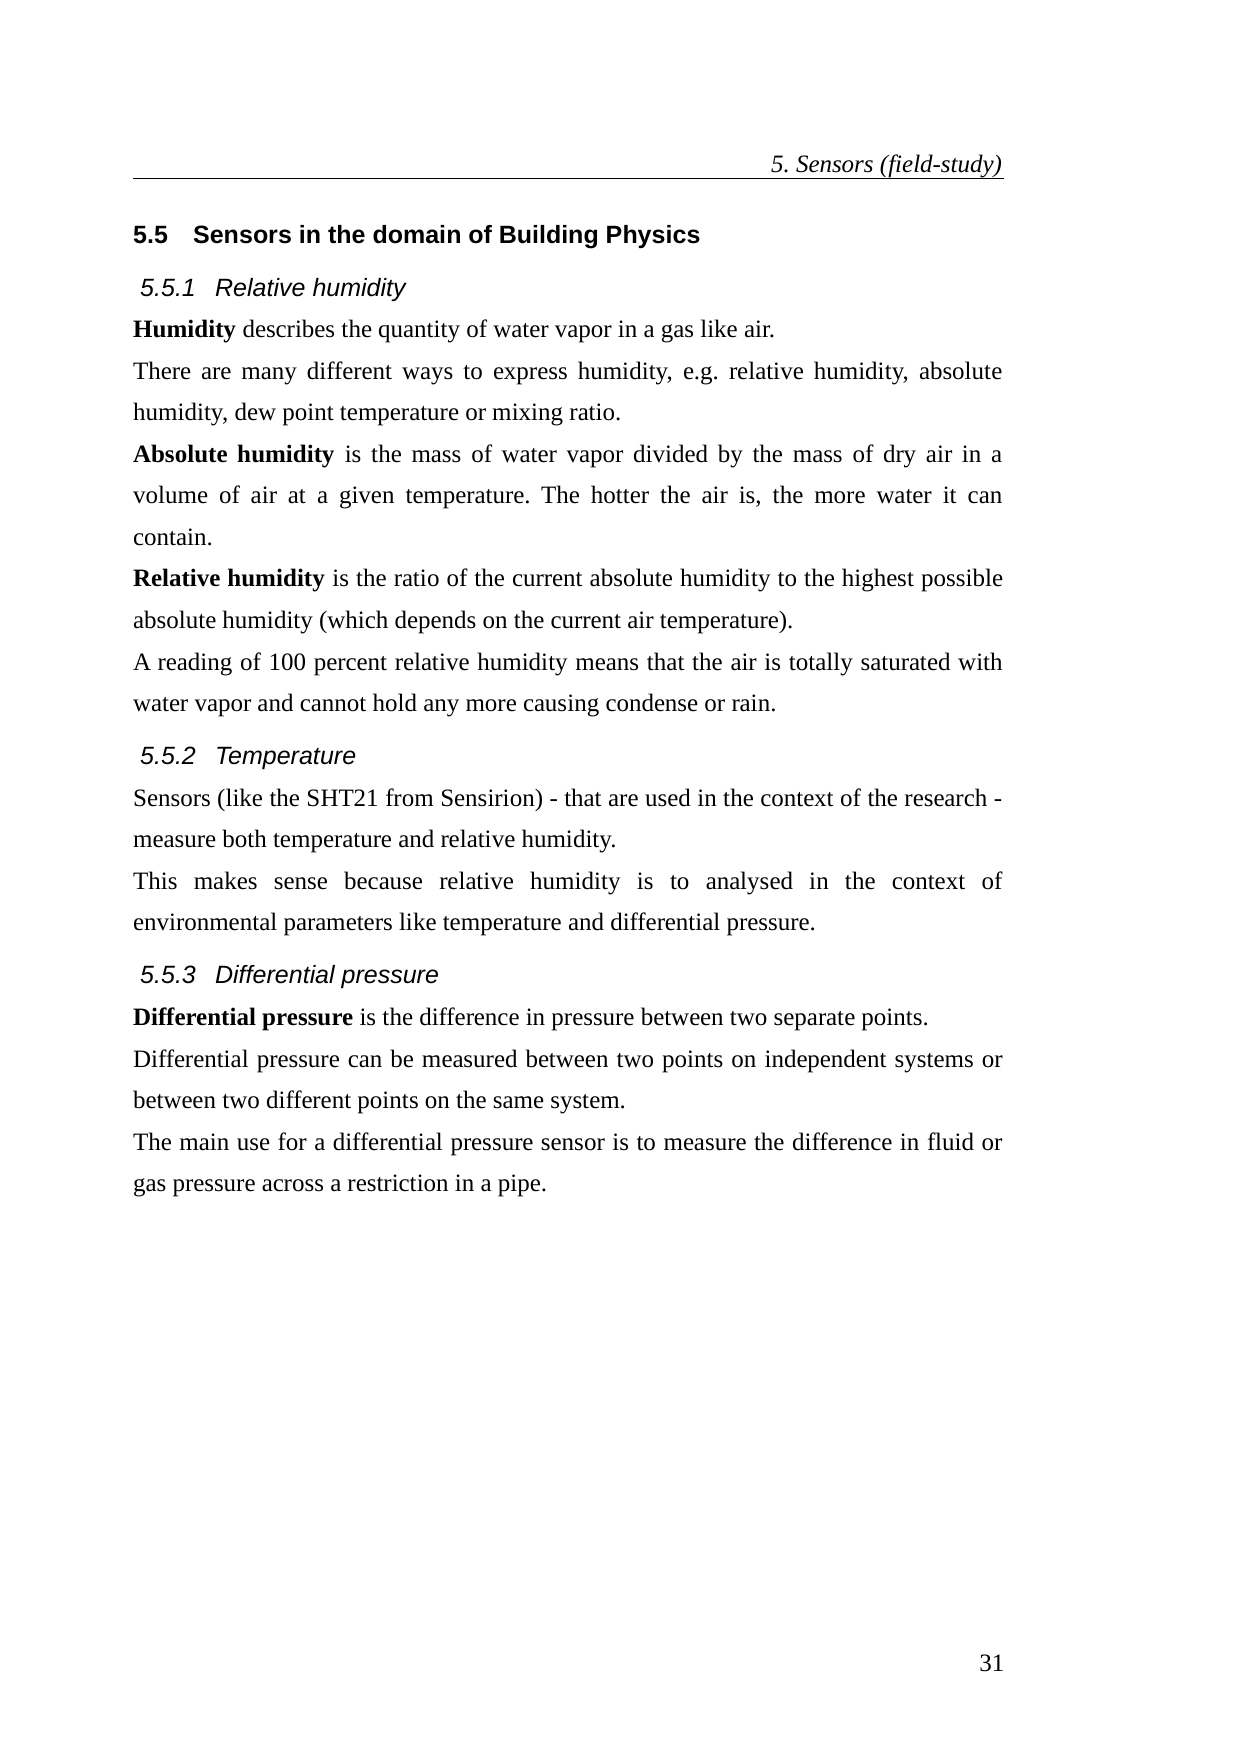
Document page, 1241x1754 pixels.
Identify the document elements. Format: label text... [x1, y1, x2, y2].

text Relative humidity is the ratio of the current absolute humidity to the highest possible absolute humidity (which depends on the current air temperature). [133, 564, 1004, 634]
text Humidity describes the quantity of water vapor in a gas like air. [133, 315, 1004, 343]
text The main use for a differential pressure sensor is to measure the difference in fluid or gas pressure across a restriction in a pipe. [133, 1128, 1004, 1197]
text Sensors (like the SHT21 from Sensirion) - that are used in the context of the research - measure both temperature and relative humidity. [133, 784, 1004, 853]
text Differential pressure is the difference in pressure between two separate points. [133, 1003, 1004, 1031]
subtitle Sensors in the domain of Building Physics [133, 220, 1004, 248]
text Differential pressure can be measured between two points on independent systems or between two different points on the same system. [133, 1045, 1004, 1114]
text Absolute humidity is the mass of water vapor divided by the mass of dry air in a volume of air at a given temperature. The hotter the air is, the more water it can contain. [133, 440, 1004, 551]
text There are many different ways to express humidity, e.g. relative humidity, absolute humidity, dew point temperature or mixing ratio. [133, 357, 1004, 426]
text This makes sense because relative humidity is to analysed in the context of environmental parameters like temperature and differential pressure. [133, 867, 1004, 936]
subtitle Temperature [140, 742, 1004, 770]
text A reading of 100 percent relative humidity means that the air is totally saturated with water vapor and cannot hold any more causing condense or rain. [133, 648, 1004, 717]
subtitle Relative humidity [140, 273, 1004, 301]
subtitle Differential pressure [140, 961, 1004, 989]
